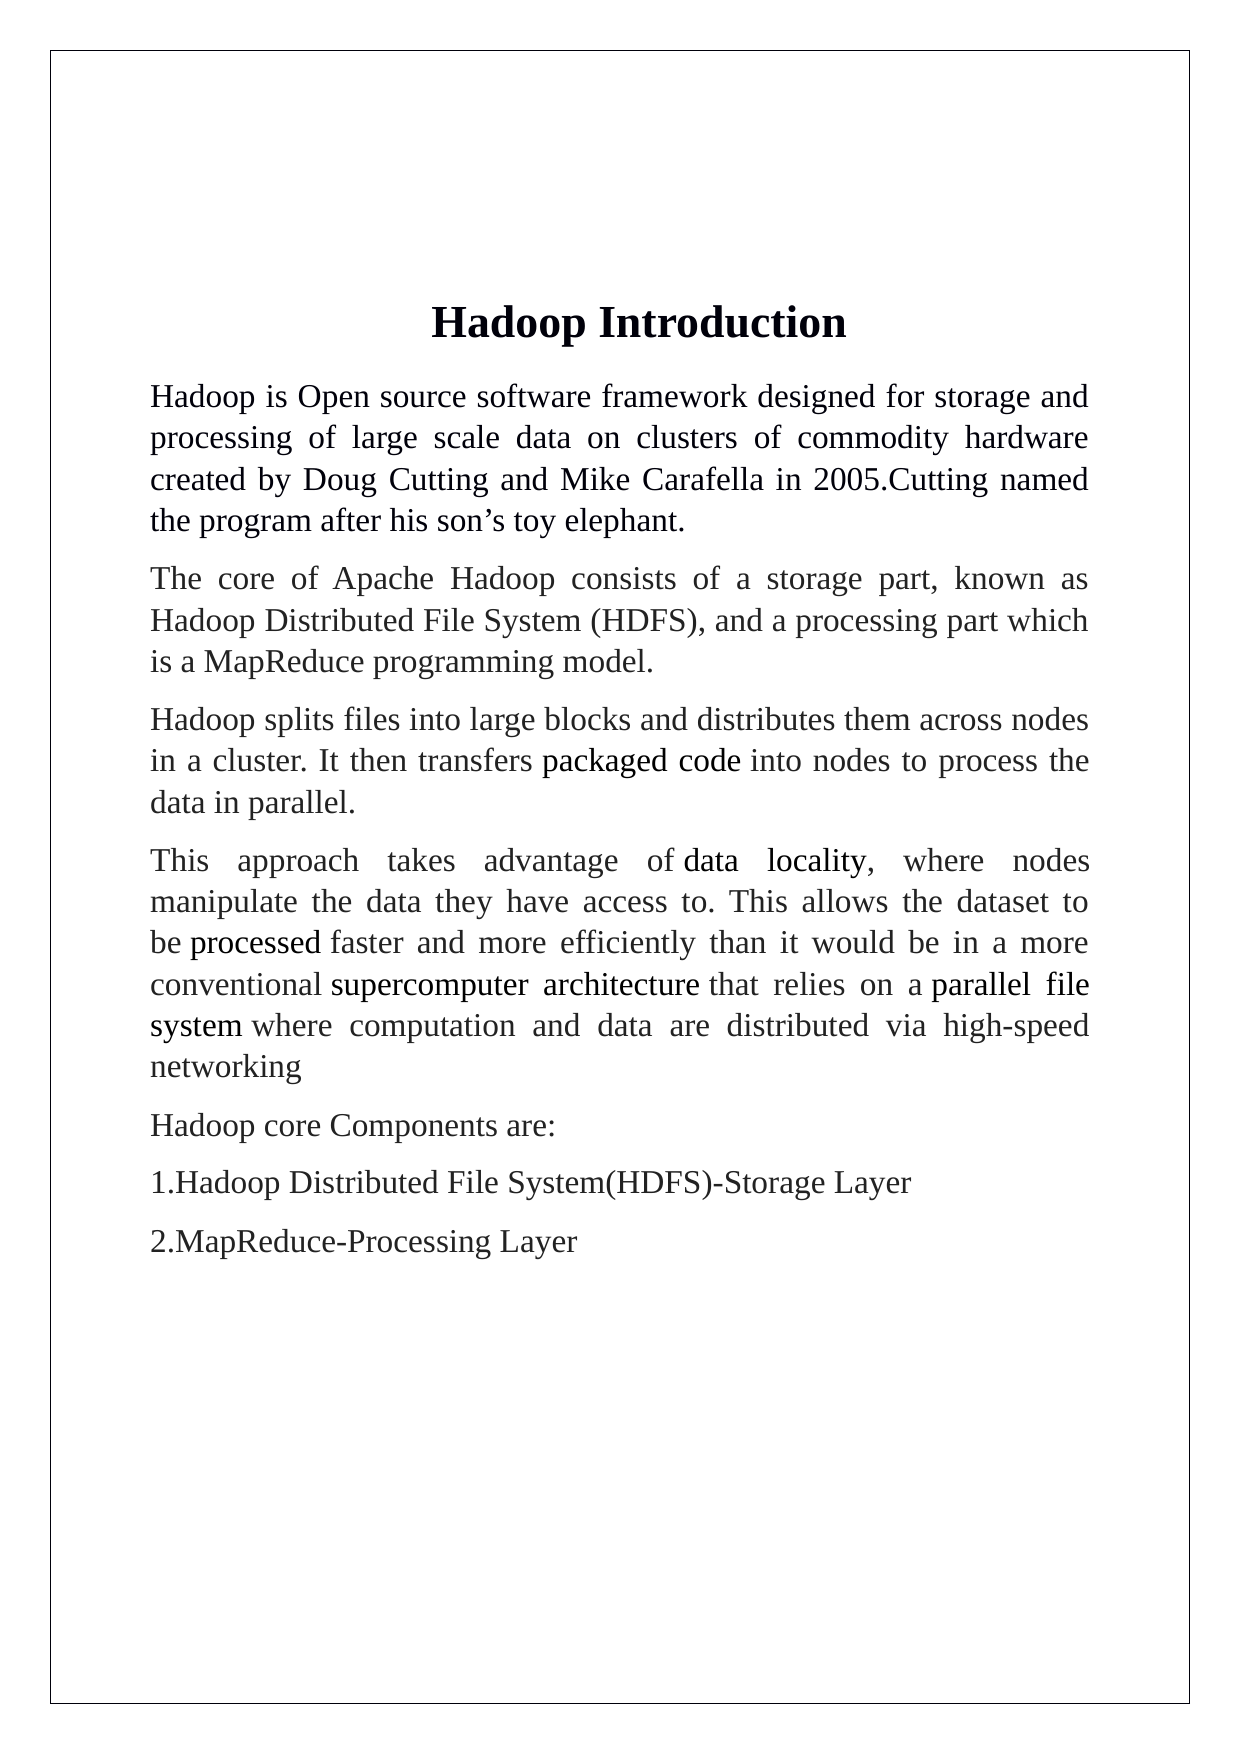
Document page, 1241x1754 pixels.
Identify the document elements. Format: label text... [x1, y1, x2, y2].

text This approach takes advantage of data locality, where nodes manipulate the data they have access to. This allows the dataset to be processed faster and more efficiently than it would be in a more conventional supercomputer architecture that relies on a parallel file system where computation and data are distributed via high-speed networking [150, 840, 1090, 1085]
text Hadoop is Open source software framework designed for storage and processing of large scale data on clusters of commodity hardware created by Doug Cutting and Mike Carafella in 2005.Cutting named the program after his son’s toy elephant. [150, 376, 1090, 539]
text Hadoop core Components are: [150, 1105, 1090, 1143]
text Hadoop Introduction [150, 294, 1090, 347]
text 1.Hadoop Distributed File System(HDFS)-Storage Layer [150, 1163, 1090, 1201]
text Hadoop splits files into large blocks and distributes them across nodes in a cluster. It then transfers packaged code into nodes to process the data in parallel. [150, 699, 1090, 820]
text The core of Apache Hadoop consists of a storage part, known as Hadoop Distributed File System (HDFS), and a processing part which is a MapReduce programming model. [150, 558, 1090, 679]
text 2.MapReduce-Processing Layer [150, 1221, 1090, 1259]
